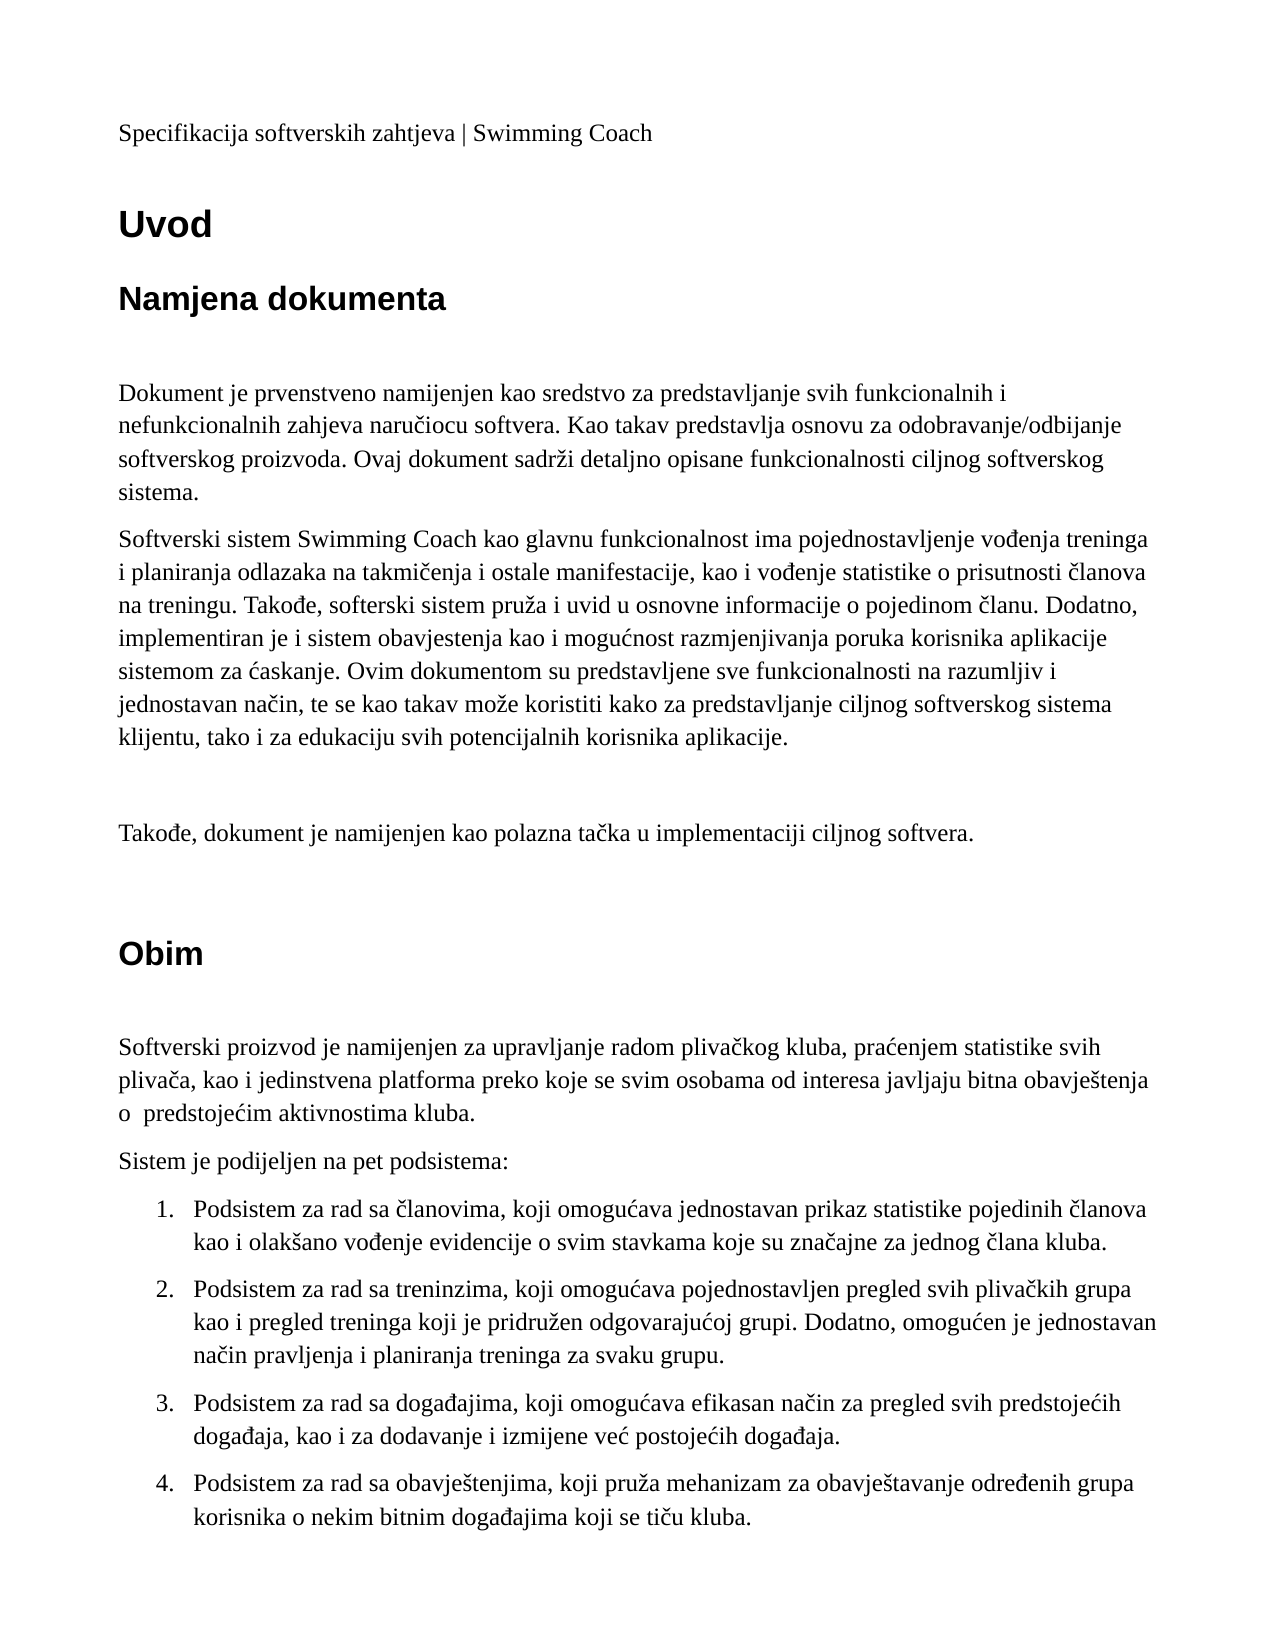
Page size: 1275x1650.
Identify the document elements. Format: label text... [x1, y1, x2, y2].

text Takođe, dokument je namijenjen kao polazna tačka u implementaciji ciljnog softvera. [118, 818, 1157, 846]
text Softverski sistem Swimming Coach kao glavnu funkcionalnost ima pojednostavljenje vođenja treninga i planiranja odlazaka na takmičenja i ostale manifestacije, kao i vođenje statistike o prisutnosti članova na treningu. Takođe, softerski sistem pruža i uvid u osnovne informacije o pojedinom članu. Dodatno, implementiran je i sistem obavjestenja kao i mogućnost razmjenjivanja poruka korisnika aplikacije sistemom za ćaskanje. Ovim dokumentom su predstavljene sve funkcionalnosti na razumljiv i jednostavan način, te se kao takav može koristiti kako za predstavljanje ciljnog softverskog sistema klijentu, tako i za edukaciju svih potencijalnih korisnika aplikacije. [118, 524, 1157, 751]
list Podsistem za rad sa obavještenjima, koji pruža mehanizam za obavještavanje određenih grupa korisnika o nekim bitnim događajima koji se tiču kluba. [156, 1468, 1157, 1530]
list Podsistem za rad sa članovima, koji omogućava jednostavan prikaz statistike pojedinih članova kao i olakšano vođenje evidencije o svim stavkama koje su značajne za jednog člana kluba. [156, 1194, 1157, 1255]
text Softverski proizvod je namijenjen za upravljanje radom plivačkog kluba, praćenjem statistike svih plivača, kao i jedinstvena platforma preko koje se svim osobama od interesa javljaju bitna obavještenja o predstojećim aktivnostima kluba. [118, 1032, 1157, 1127]
subtitle Obim [118, 934, 1157, 972]
list Podsistem za rad sa treninzima, koji omogućava pojednostavljen pregled svih plivačkih grupa kao i pregled treninga koji je pridružen odgovarajućoj grupi. Dodatno, omogućen je jednostavan način pravljenja i planiranja treninga za svaku grupu. [156, 1274, 1157, 1369]
subtitle Namjena dokumenta [118, 279, 1157, 317]
text Dokument je prvenstveno namijenjen kao sredstvo za predstavljanje svih funkcionalnih i nefunkcionalnih zahjeva naručiocu softvera. Kao takav predstavlja osnovu za odobravanje/odbijanje softverskog proizvoda. Ovaj dokument sadrži detaljno opisane funkcionalnosti ciljnog softverskog sistema. [118, 378, 1157, 505]
text Sistem je podijeljen na pet podsistema: [118, 1146, 1157, 1175]
list Podsistem za rad sa događajima, koji omogućava efikasan način za pregled svih predstojećih događaja, kao i za dodavanje i izmijene već postojećih događaja. [156, 1388, 1157, 1450]
subtitle Uvod [118, 202, 1157, 246]
